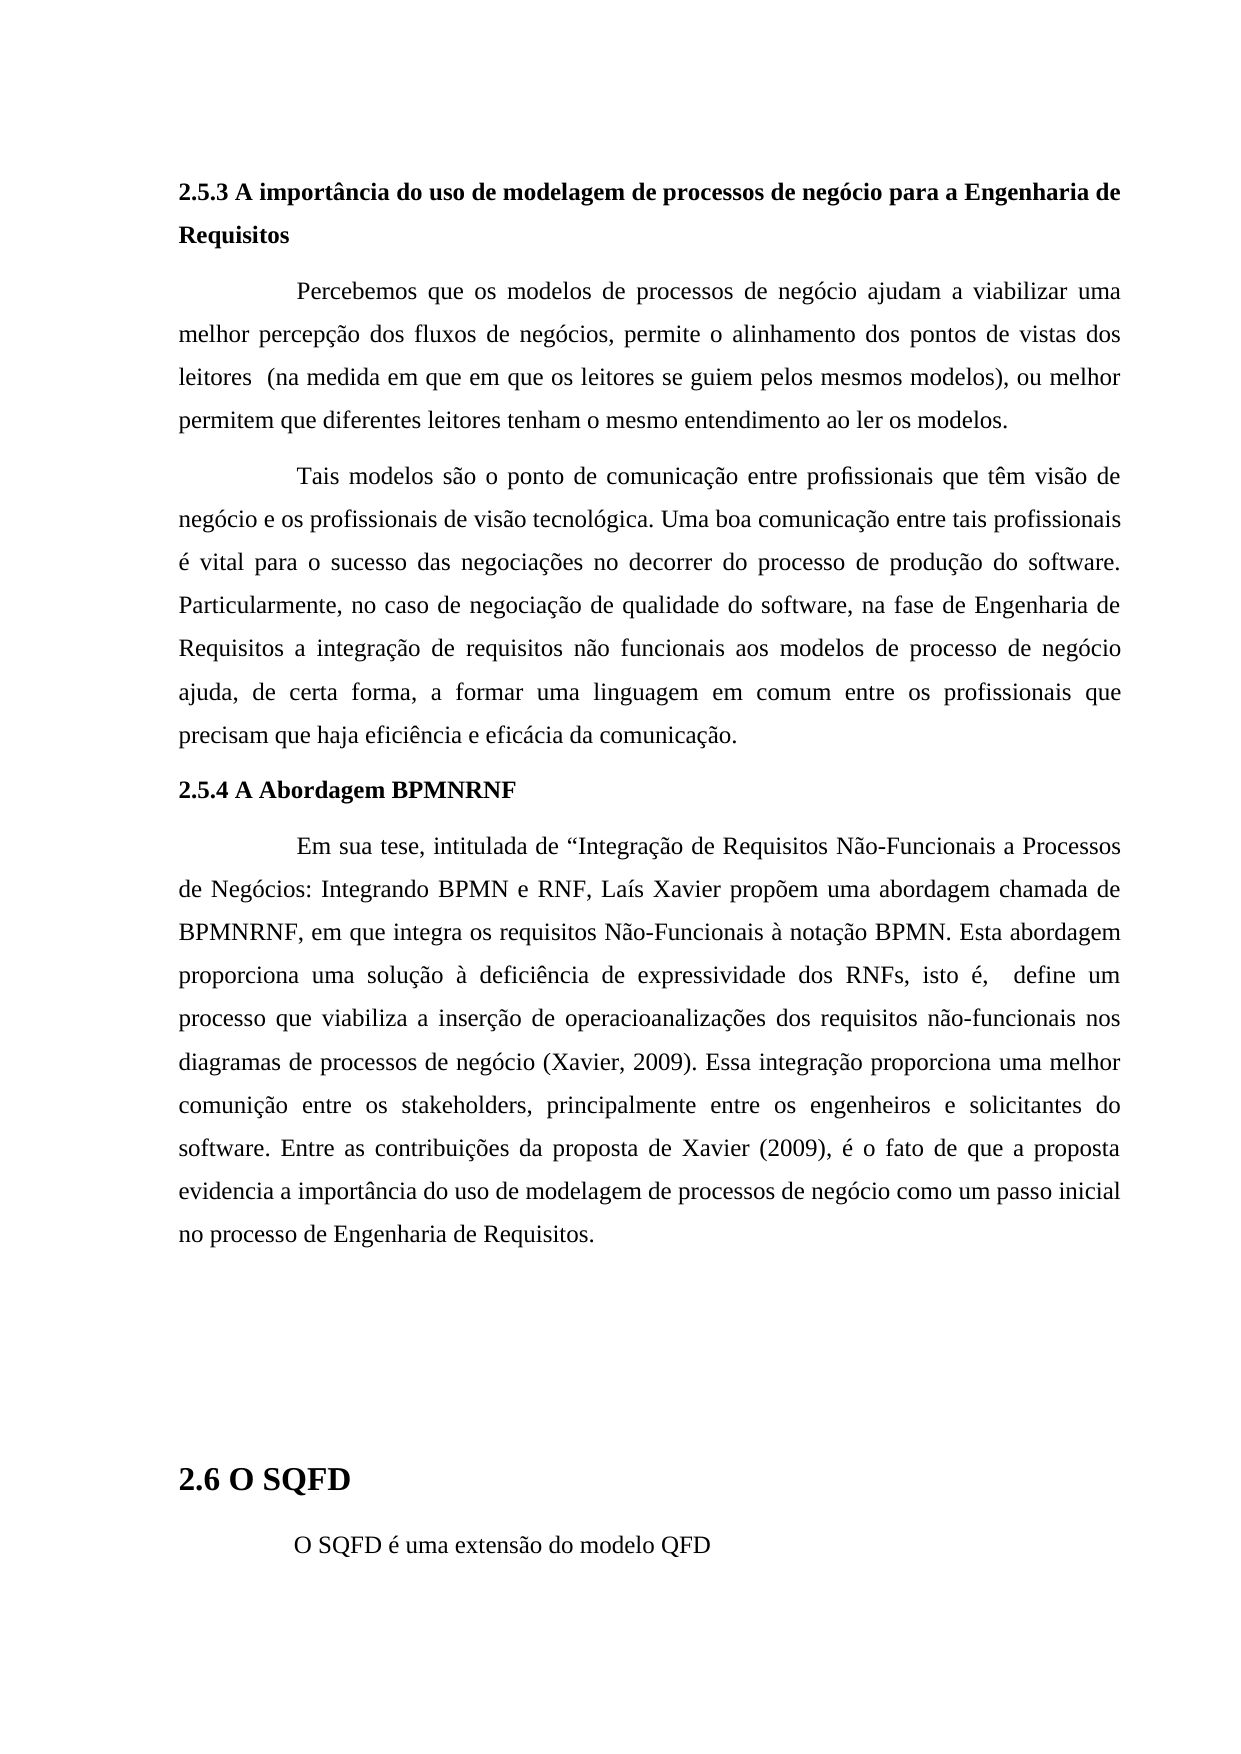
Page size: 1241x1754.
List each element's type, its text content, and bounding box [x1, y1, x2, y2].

text 2.6 O SQFD [178, 1460, 1122, 1498]
text O SQFD é uma extensão do modelo QFD [178, 1530, 1122, 1558]
text 2.5.4 A Abordagem BPMNRNF [178, 775, 1122, 804]
text Tais modelos são o ponto de comunicação entre proﬁssionais que têm visão de negócio e os profissionais de visão tecnológica. Uma boa comunicação entre tais profissionais é vital para o sucesso das negociações no decorrer do processo de produção do software. Particularmente, no caso de negociação de qualidade do software, na fase de Engenharia de Requisitos a integração de requisitos não funcionais aos modelos de processo de negócio ajuda, de certa forma, a formar uma linguagem em comum entre os profissionais que precisam que haja eficiência e eficácia da comunicação. [178, 461, 1122, 748]
text Em sua tese, intitulada de “Integração de Requisitos Não-Funcionais a Processos de Negócios: Integrando BPMN e RNF, Laís Xavier propõem uma abordagem chamada de BPMNRNF, em que integra os requisitos Não-Funcionais à notação BPMN. Esta abordagem proporciona uma solução à deficiência de expressividade dos RNFs, isto é, define um processo que viabiliza a inserção de operacioanalizações dos requisitos não-funcionais nos diagramas de processos de negócio (Xavier, 2009). Essa integração proporciona uma melhor comunição entre os stakeholders, principalmente entre os engenheiros e solicitantes do software. Entre as contribuições da proposta de Xavier (2009), é o fato de que a proposta evidencia a importância do uso de modelagem de processos de negócio como um passo inicial no processo de Engenharia de Requisitos. [178, 831, 1122, 1248]
text Percebemos que os modelos de processos de negócio ajudam a viabilizar uma melhor percepção dos fluxos de negócios, permite o alinhamento dos pontos de vistas dos leitores (na medida em que em que os leitores se guiem pelos mesmos modelos), ou melhor permitem que diferentes leitores tenham o mesmo entendimento ao ler os modelos. [178, 276, 1122, 434]
text 2.5.3 A importância do uso de modelagem de processos de negócio para a Engenharia de Requisitos [178, 177, 1122, 249]
